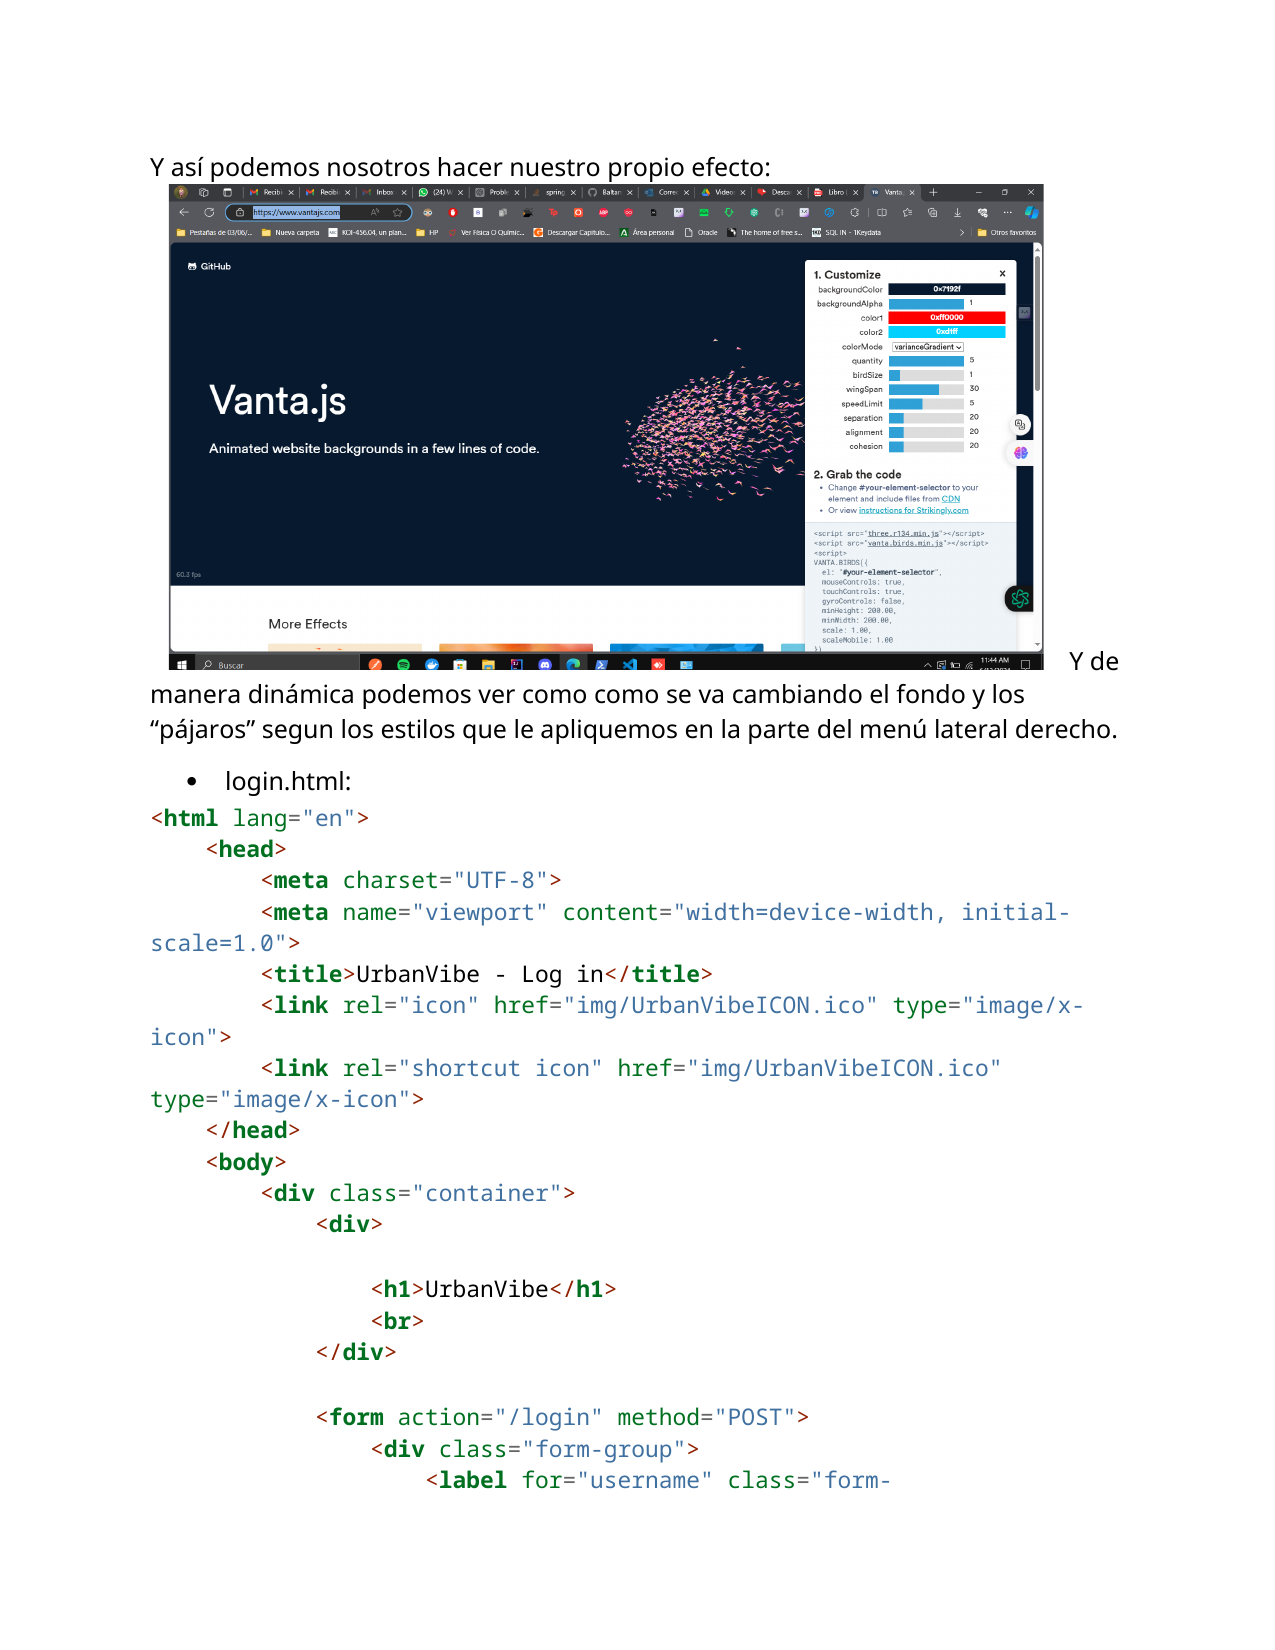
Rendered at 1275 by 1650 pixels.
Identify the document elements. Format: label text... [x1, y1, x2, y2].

text Y así podemos nosotros hacer nuestro propio efecto: Y de manera dinámica podemos ver como como se va cambiando el fondo y los “pájaros” segun los estilos que le apliquemos en la parte del menú lateral derecho. [150, 150, 1125, 745]
picture [168, 184, 1044, 670]
list login.html: [187, 764, 1125, 798]
text <html lang="en"> <head> <meta charset="UTF-8"> <meta name="viewport" content="width=device-width, initial-scale=1.0"> <title>UrbanVibe - Log in</title> <link rel="icon" href="img/UrbanVibeICON.ico" type="image/x-icon"> <link rel="shortcut icon" href="img/UrbanVibeICON.ico" type="image/x-icon"> </head> <body> <div class="container"> <div> <h1>UrbanVibe</h1> <br> </div> <form action="/login" method="POST"> <div class="form-group"> <label for="username" class="form- [150, 802, 1125, 1495]
